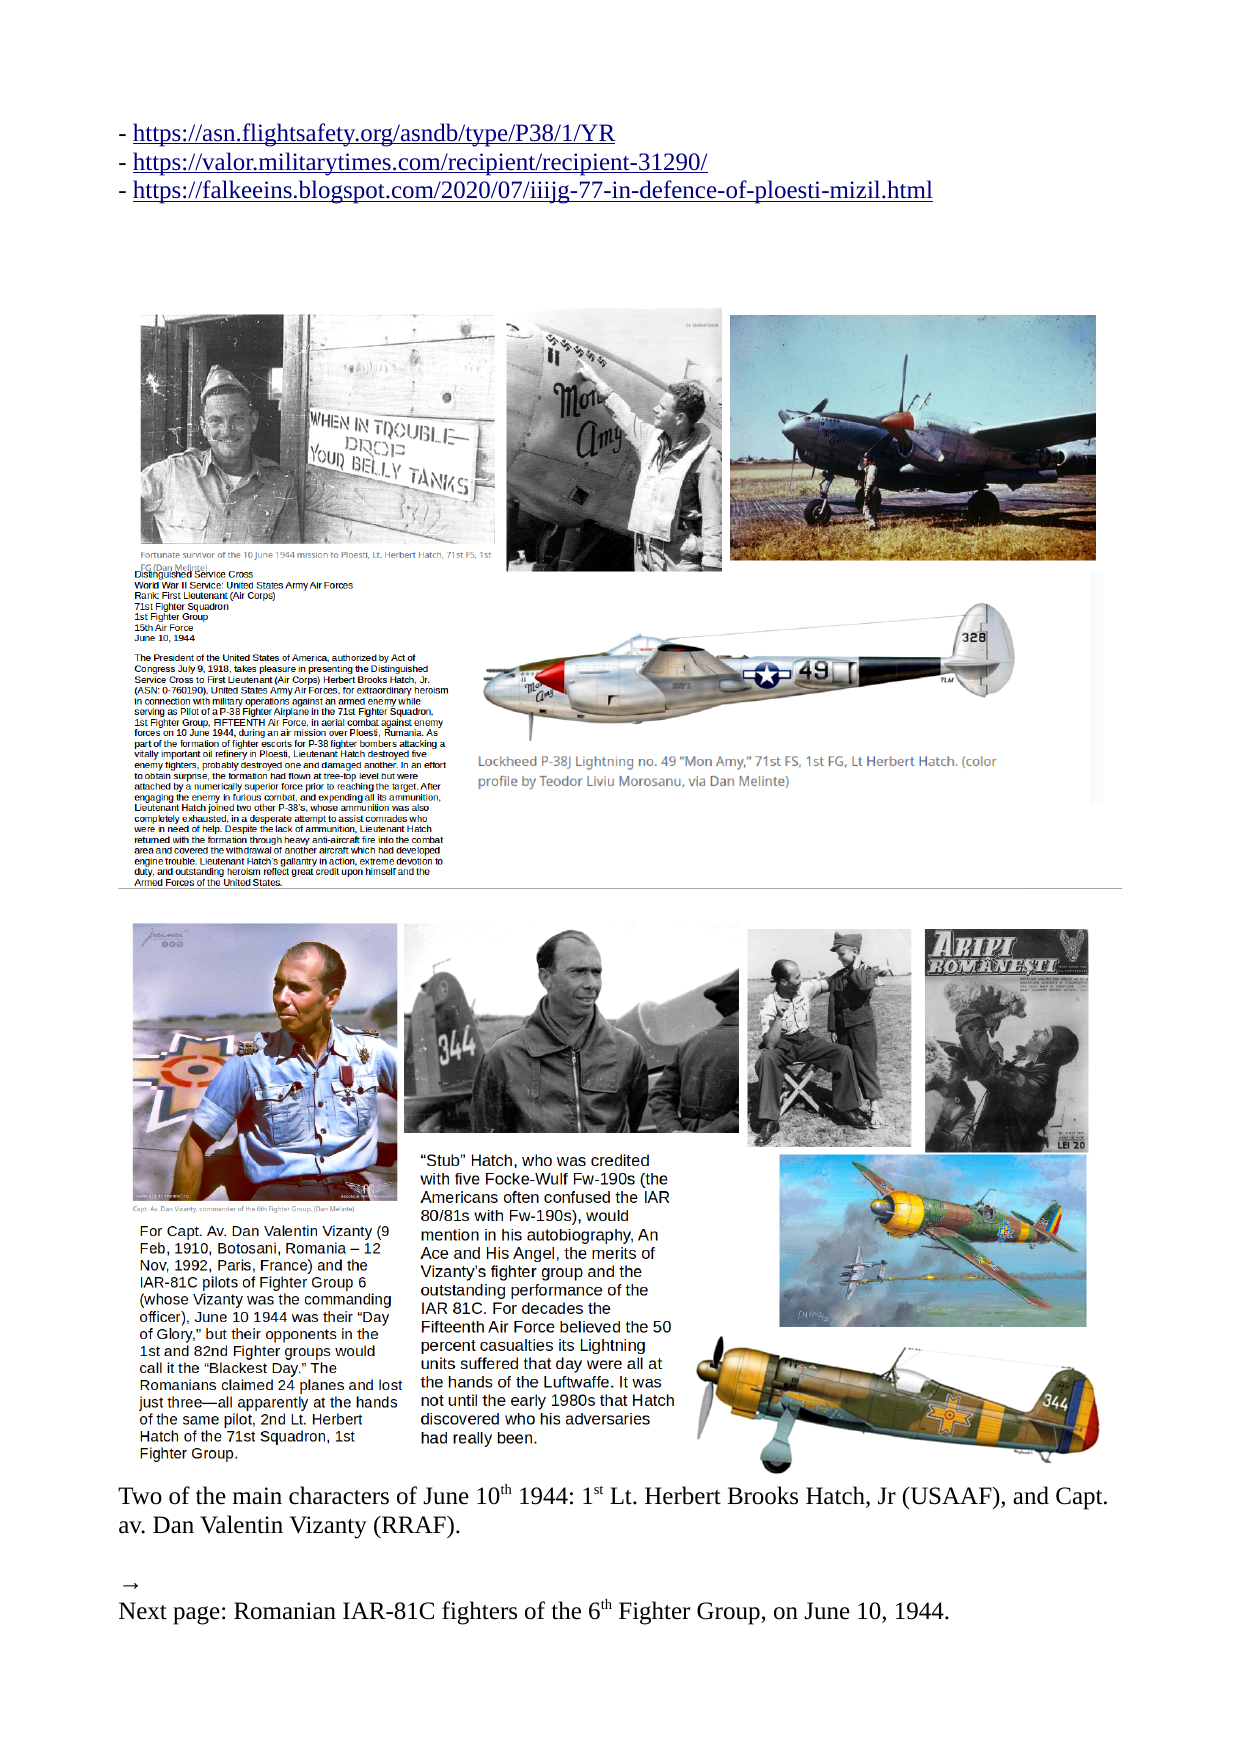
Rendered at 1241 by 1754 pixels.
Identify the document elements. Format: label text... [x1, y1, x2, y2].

text → [118, 1567, 1122, 1596]
text Two of the main characters of June 10th 1944: 1st Lt. Herbert Brooks Hatch, Jr (USAAF), and Capt. av. Dan Valentin Vizanty (RRAF). [118, 1482, 1122, 1539]
text - https://falkeeins.blogspot.com/2020/07/iiijg-77-in-defence-of-ploesti-mizil.html [118, 176, 1122, 204]
text - https://valor.militarytimes.com/recipient/recipient-31290/ [118, 147, 1122, 176]
text - https://asn.flightsafety.org/asndb/type/P38/1/YR [118, 118, 1122, 147]
picture [118, 290, 1123, 889]
text Next page: Romanian IAR-81C fighters of the 6th Fighter Group, on June 10, 1944. [118, 1596, 1122, 1625]
picture [118, 917, 1123, 1482]
